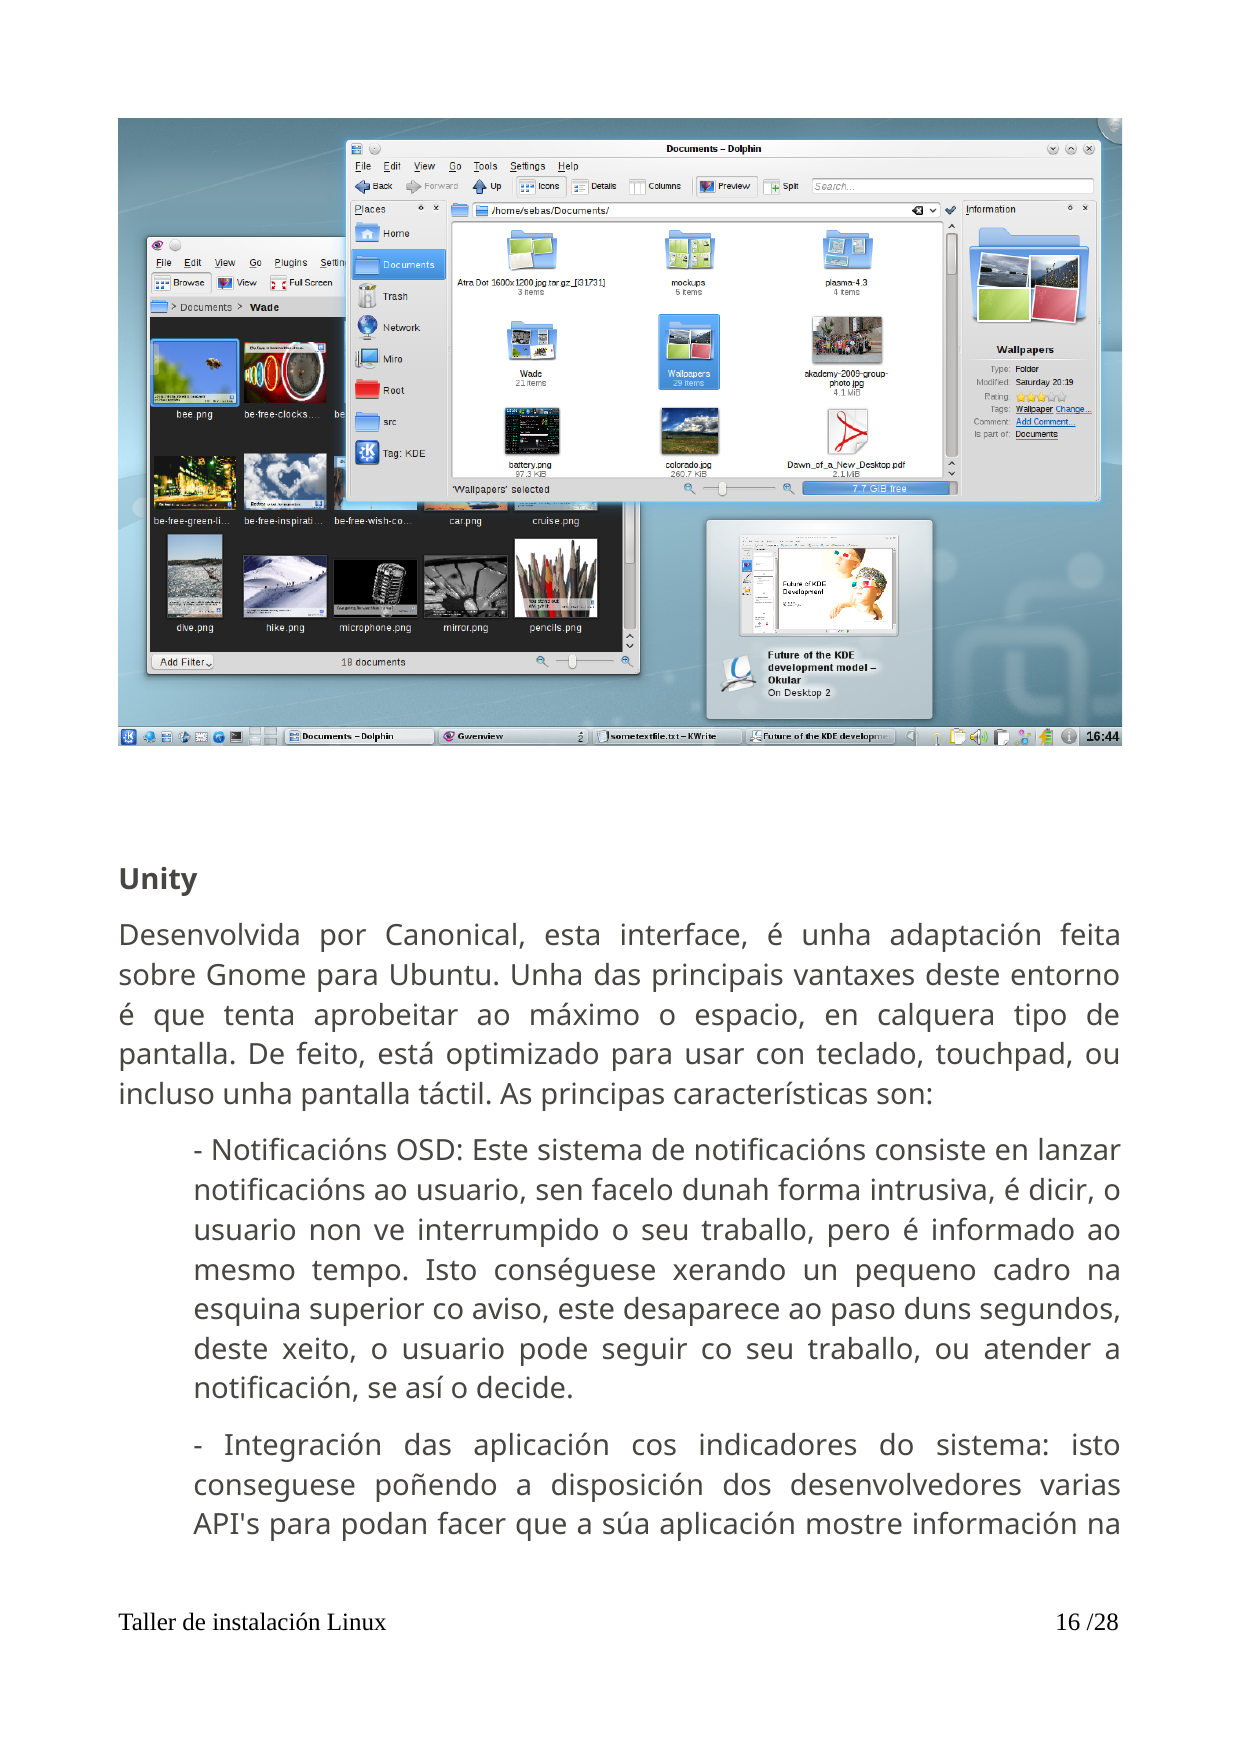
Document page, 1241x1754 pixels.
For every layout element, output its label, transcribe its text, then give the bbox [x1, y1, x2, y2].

text - Integración das aplicación cos indicadores do sistema: isto conseguese poñendo a disposición dos desenvolvedores varias API's para podan facer que a súa aplicación mostre información na [193, 1424, 1122, 1543]
text - Notificacións OSD: Este sistema de notificacións consiste en lanzar notificacións ao usuario, sen facelo dunah forma intrusiva, é dicir, o usuario non ve interrumpido o seu traballo, pero é informado ao mesmo tempo. Isto conséguese xerando un pequeno cadro na esquina superior co aviso, este desaparece ao paso duns segundos, deste xeito, o usuario pode seguir co seu traballo, ou atender a notificación, se así o decide. [193, 1130, 1122, 1407]
text Unity [118, 858, 1122, 898]
picture [118, 118, 1123, 746]
text Desenvolvida por Canonical, esta interface, é unha adaptación feita sobre Gnome para Ubuntu. Unha das principais vantaxes deste entorno é que tenta aprobeitar ao máximo o espacio, en calquera tipo de pantalla. De feito, está optimizado para usar con teclado, touchpad, ou incluso unha pantalla táctil. As principas características son: [118, 914, 1122, 1113]
